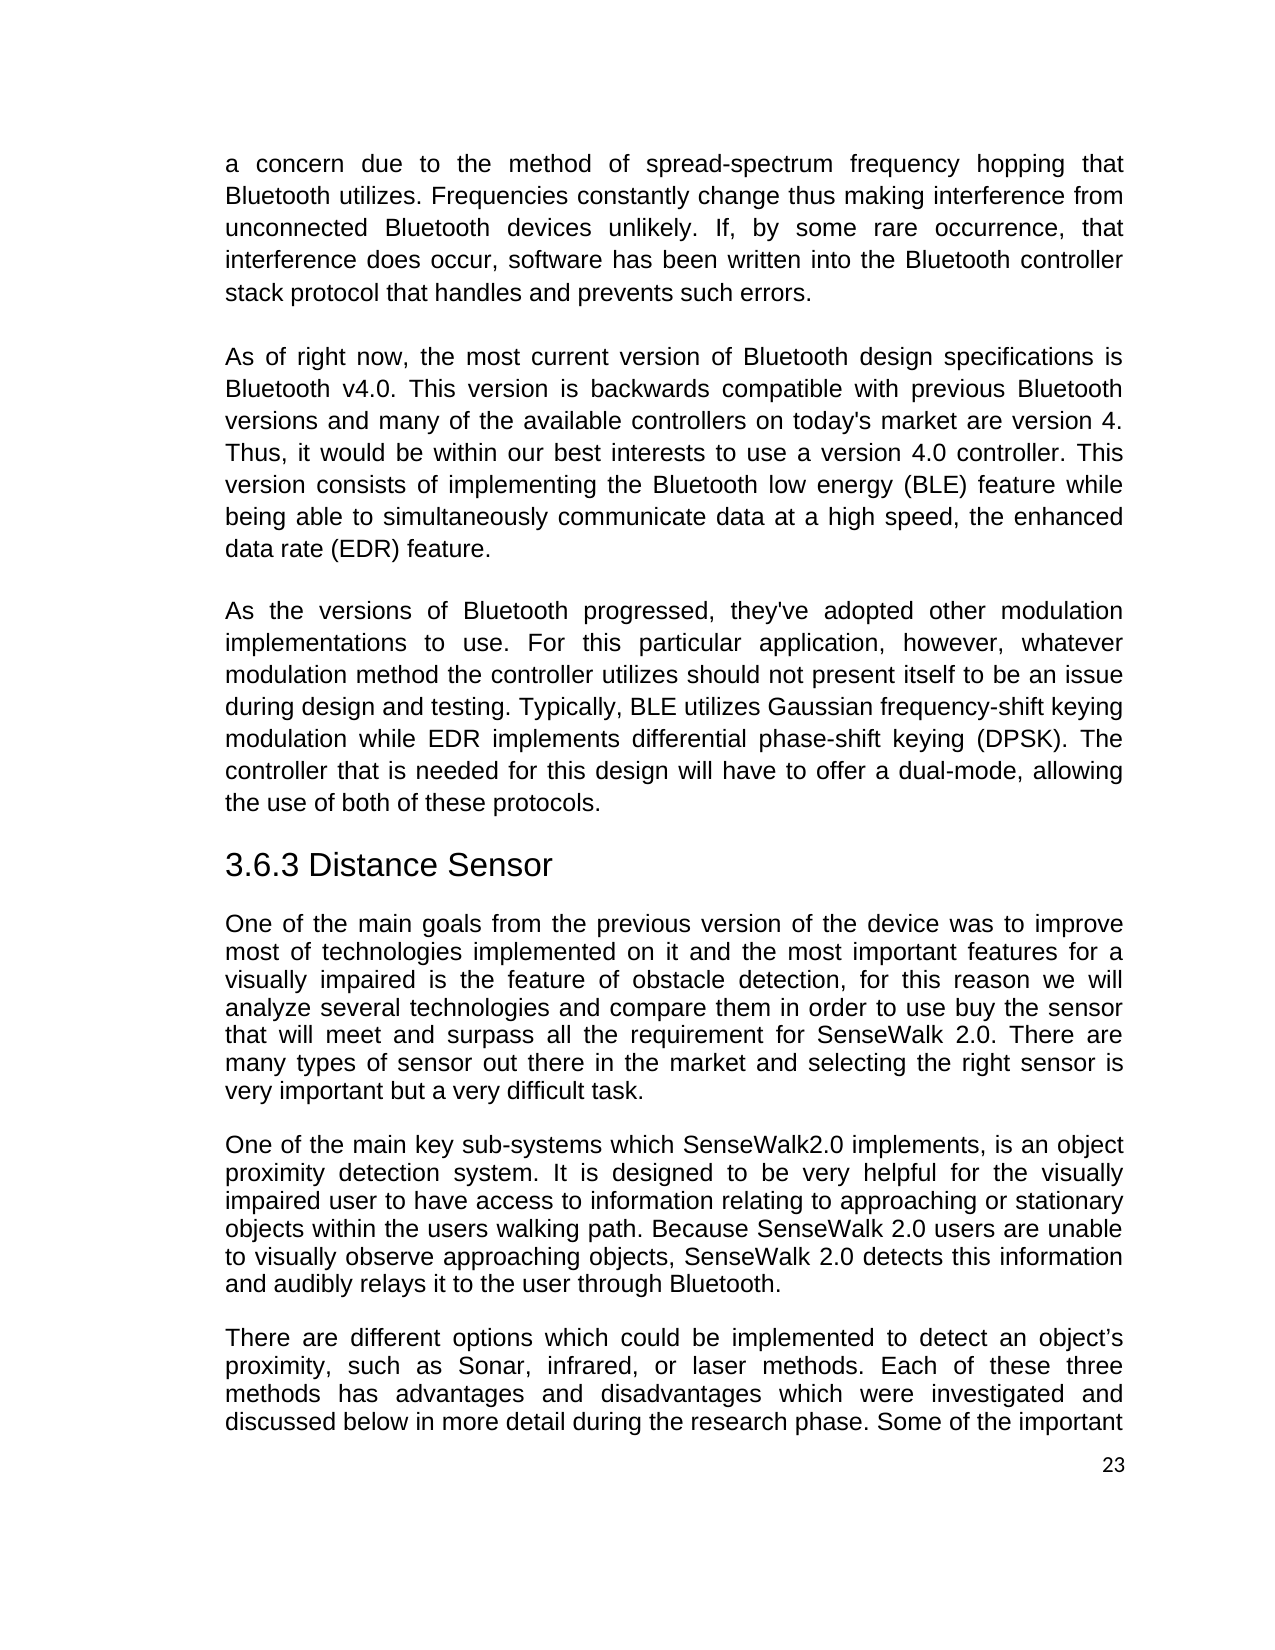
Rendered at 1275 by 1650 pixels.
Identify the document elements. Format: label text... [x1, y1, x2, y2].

text As of right now, the most current version of Bluetooth design specifications is Bluetooth v4.0. This version is backwards compatible with previous Bluetooth versions and many of the available controllers on today's market are version 4. Thus, it would be within our best interests to use a version 4.0 controller. This version consists of implementing the Bluetooth low energy (BLE) feature while being able to simultaneously communicate data at a high speed, the enhanced data rate (EDR) feature. [225, 342, 1125, 563]
text One of the main key sub-systems which SenseWalk2.0 implements, is an object proximity detection system. It is designed to be very helpful for the visually impaired user to have access to information relating to approaching or stationary objects within the users walking path. Because SenseWalk 2.0 users are unable to visually observe approaching objects, SenseWalk 2.0 detects this information and audibly relays it to the user through Bluetooth. [225, 1131, 1125, 1298]
text As the versions of Bluetooth progressed, they've adopted other modulation implementations to use. For this particular application, however, whatever modulation method the controller utilizes should not present itself to be an issue during design and testing. Typically, BLE utilizes Gaussian frequency-shift keying modulation while EDR implements differential phase-shift keying (DPSK). The controller that is needed for this design will have to offer a dual-mode, allowing the use of both of these protocols. [225, 596, 1125, 817]
text a concern due to the method of spread-spectrum frequency hopping that Bluetooth utilizes. Frequencies constantly change thus making interference from unconnected Bluetooth devices unlikely. If, by some rare occurrence, that interference does occur, software has been written into the Bluetooth controller stack protocol that handles and prevents such errors. [225, 150, 1125, 306]
text 3.6.3 Distance Sensor [225, 847, 1125, 884]
text One of the main goals from the previous version of the device was to improve most of technologies implemented on it and the most important features for a visually impaired is the feature of obstacle detection, for this reason we will analyze several technologies and compare them in order to use buy the sensor that will meet and surpass all the requirement for SenseWalk 2.0. There are many types of sensor out there in the market and selecting the right sensor is very important but a very difficult task. [225, 909, 1125, 1105]
text There are different options which could be implemented to detect an object’s proximity, such as Sonar, infrared, or laser methods. Each of these three methods has advantages and disadvantages which were investigated and discussed below in more detail during the research phase. Some of the important [225, 1324, 1125, 1435]
